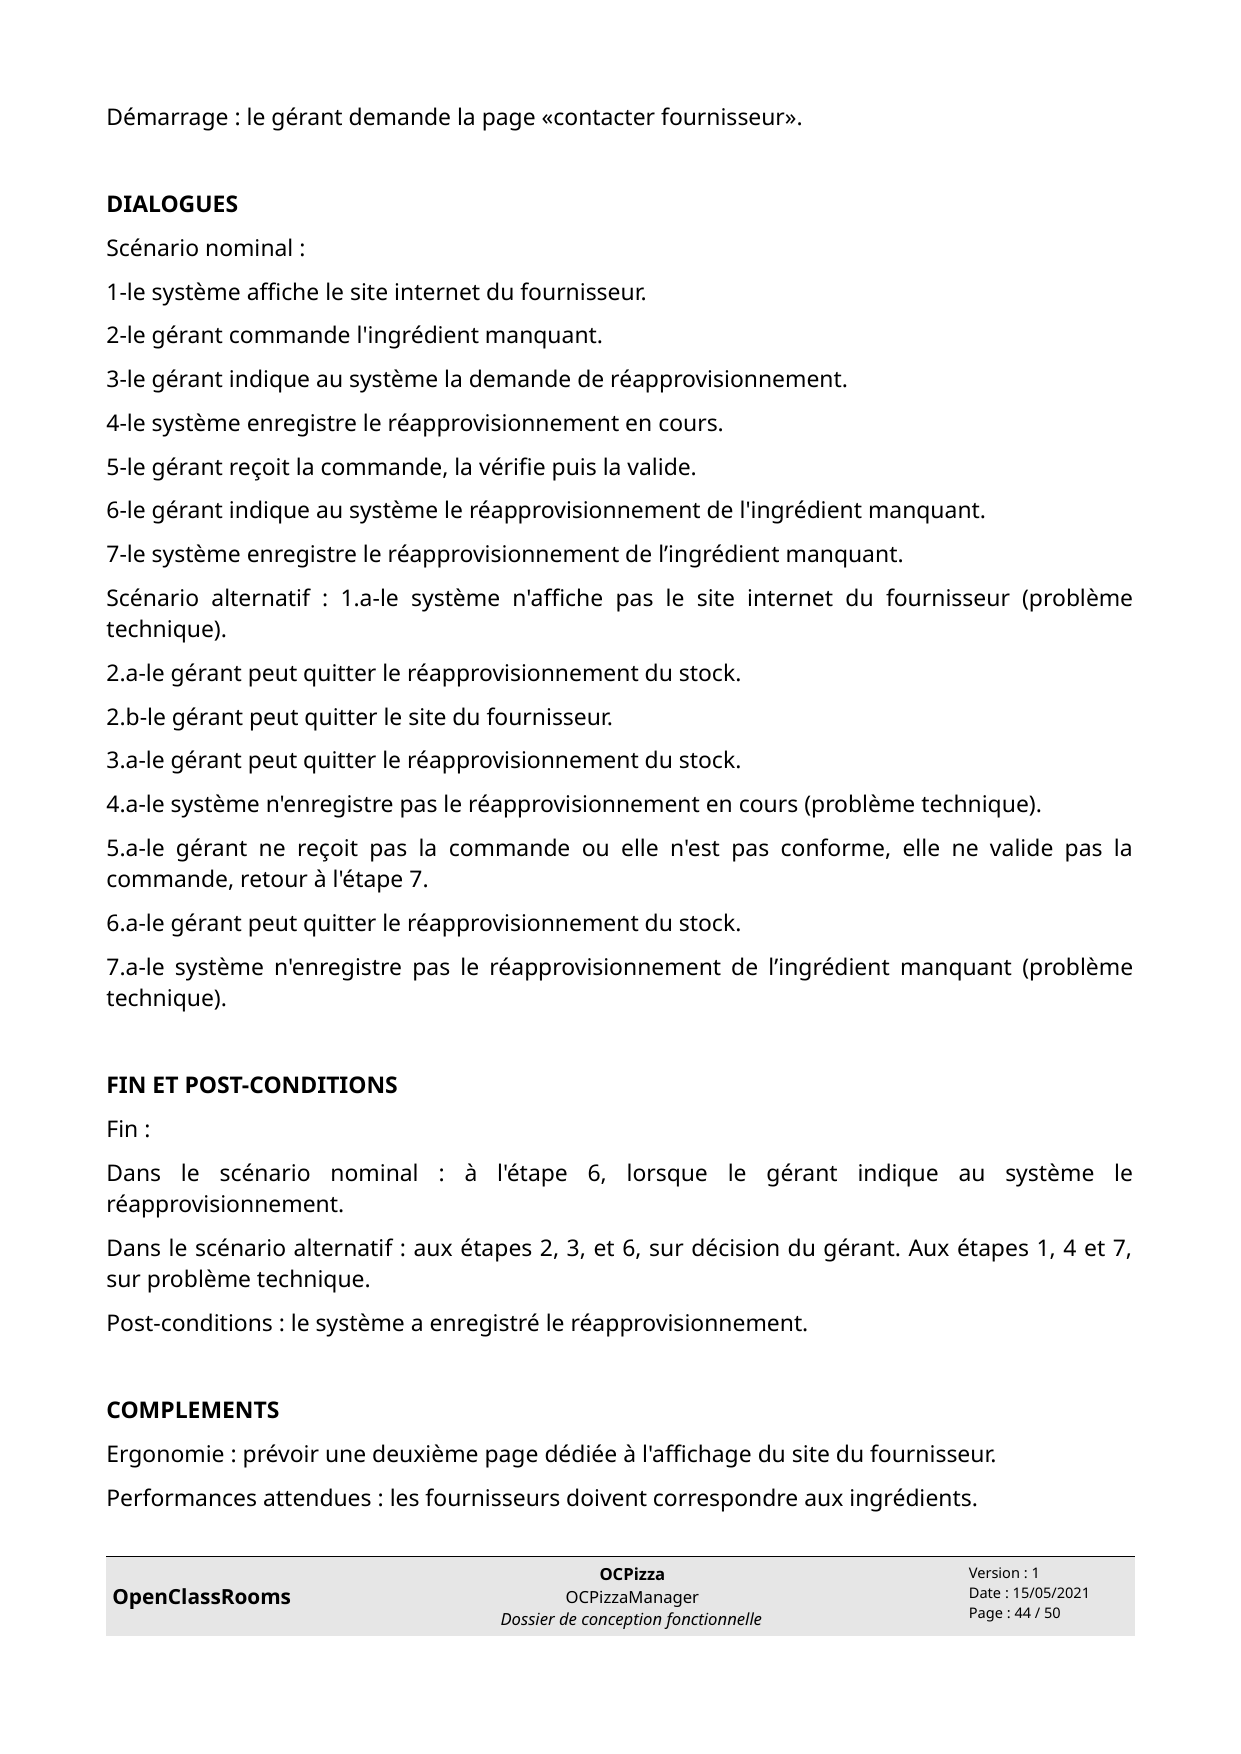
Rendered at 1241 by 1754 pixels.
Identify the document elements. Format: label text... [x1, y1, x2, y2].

text 4-le système enregistre le réapprovisionnement en cours. [106, 407, 1134, 438]
text Dans le scénario nominal : à l'étape 6, lorsque le gérant indique au système le réapprovisionnement. [106, 1157, 1134, 1219]
text Scénario alternatif : 1.a-le système n'affiche pas le site internet du fournisseur (problème technique). [106, 582, 1134, 644]
text 2.b-le gérant peut quitter le site du fournisseur. [106, 700, 1134, 732]
text 6.a-le gérant peut quitter le réapprovisionnement du stock. [106, 907, 1134, 938]
text FIN ET POST-CONDITIONS [106, 1069, 1134, 1100]
text 4.a-le système n'enregistre pas le réapprovisionnement en cours (problème technique). [106, 788, 1134, 819]
text 1-le système affiche le site internet du fournisseur. [106, 275, 1134, 307]
text Ergonomie : prévoir une deuxième page dédiée à l'affichage du site du fournisseur. [106, 1438, 1134, 1469]
text 5-le gérant reçoit la commande, la vérifie puis la valide. [106, 450, 1134, 482]
text 2.a-le gérant peut quitter le réapprovisionnement du stock. [106, 657, 1134, 688]
text 6-le gérant indique au système le réapprovisionnement de l'ingrédient manquant. [106, 494, 1134, 525]
text Démarrage : le gérant demande la page «contacter fournisseur». [106, 100, 1134, 132]
text Post-conditions : le système a enregistré le réapprovisionnement. [106, 1307, 1134, 1338]
text 3.a-le gérant peut quitter le réapprovisionnement du stock. [106, 744, 1134, 775]
text Fin : [106, 1113, 1134, 1144]
text 5.a-le gérant ne reçoit pas la commande ou elle n'est pas conforme, elle ne valide pas la commande, retour à l'étape 7. [106, 832, 1134, 894]
text 2-le gérant commande l'ingrédient manquant. [106, 319, 1134, 350]
text DIALOGUES [106, 188, 1134, 219]
text COMPLEMENTS [106, 1394, 1134, 1425]
text Performances attendues : les fournisseurs doivent correspondre aux ingrédients. [106, 1482, 1134, 1513]
text Dans le scénario alternatif : aux étapes 2, 3, et 6, sur décision du gérant. Aux étapes 1, 4 et 7, sur problème technique. [106, 1232, 1134, 1294]
text 3-le gérant indique au système la demande de réapprovisionnement. [106, 363, 1134, 394]
text 7.a-le système n'enregistre pas le réapprovisionnement de l’ingrédient manquant (problème technique). [106, 950, 1134, 1013]
text Scénario nominal : [106, 232, 1134, 263]
text 7-le système enregistre le réapprovisionnement de l’ingrédient manquant. [106, 538, 1134, 569]
